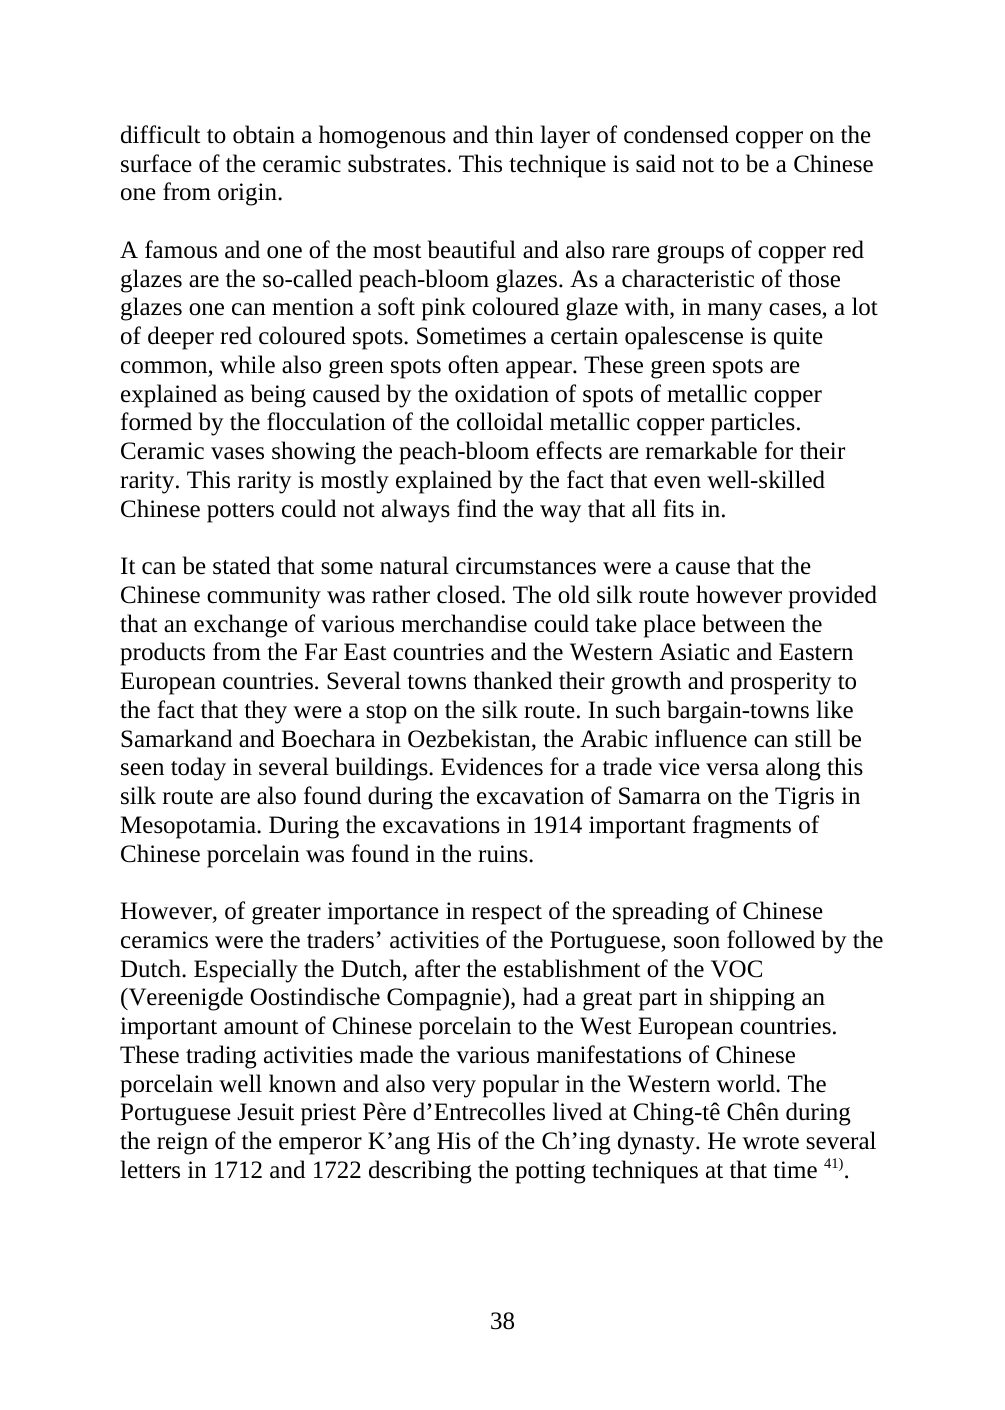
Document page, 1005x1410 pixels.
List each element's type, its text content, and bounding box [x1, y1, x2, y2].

text It can be stated that some natural circumstances were a cause that the Chinese community was rather closed. The old silk route however provided that an exchange of various merchandise could take place between the products from the Far East countries and the Western Asiatic and Eastern European countries. Several towns thanked their growth and prosperity to the fact that they were a stop on the silk route. In such bargain-towns like Samarkand and Boechara in Oezbekistan, the Arabic influence can still be seen today in several buildings. Evidences for a trade vice versa along this silk route are also found during the excavation of Samarra on the Tigris in Mesopotamia. During the excavations in 1914 important fragments of Chinese porcelain was found in the ruins. [120, 551, 885, 867]
text difficult to obtain a homogenous and thin layer of condensed copper on the surface of the ceramic substrates. This technique is said not to be a Chinese one from origin. [120, 120, 885, 206]
text A famous and one of the most beautiful and also rare groups of copper red glazes are the so-called peach-bloom glazes. As a characteristic of those glazes one can mention a soft pink coloured glaze with, in many cases, a lot of deeper red coloured spots. Sometimes a certain opalescense is quite common, while also green spots often appear. These green spots are explained as being caused by the oxidation of spots of metallic copper formed by the flocculation of the colloidal metallic copper particles. Ceramic vases showing the peach-bloom effects are remarkable for their rarity. This rarity is mostly explained by the fact that even well-skilled Chinese potters could not always find the way that all fits in. [120, 235, 885, 522]
text However, of greater importance in respect of the spreading of Chinese ceramics were the traders’ activities of the Portuguese, soon followed by the Dutch. Especially the Dutch, after the establishment of the VOC (Vereenigde Oostindische Compagnie), had a great part in shipping an important amount of Chinese porcelain to the West European countries. These trading activities made the various manifestations of Chinese porcelain well known and also very popular in the Western world. The Portuguese Jesuit priest Père d’Entrecolles lived at Ching-tê Chên during the reign of the emperor K’ang His of the Ch’ing dynasty. He wrote several letters in 1712 and 1722 describing the potting techniques at that time 41). [120, 896, 885, 1184]
